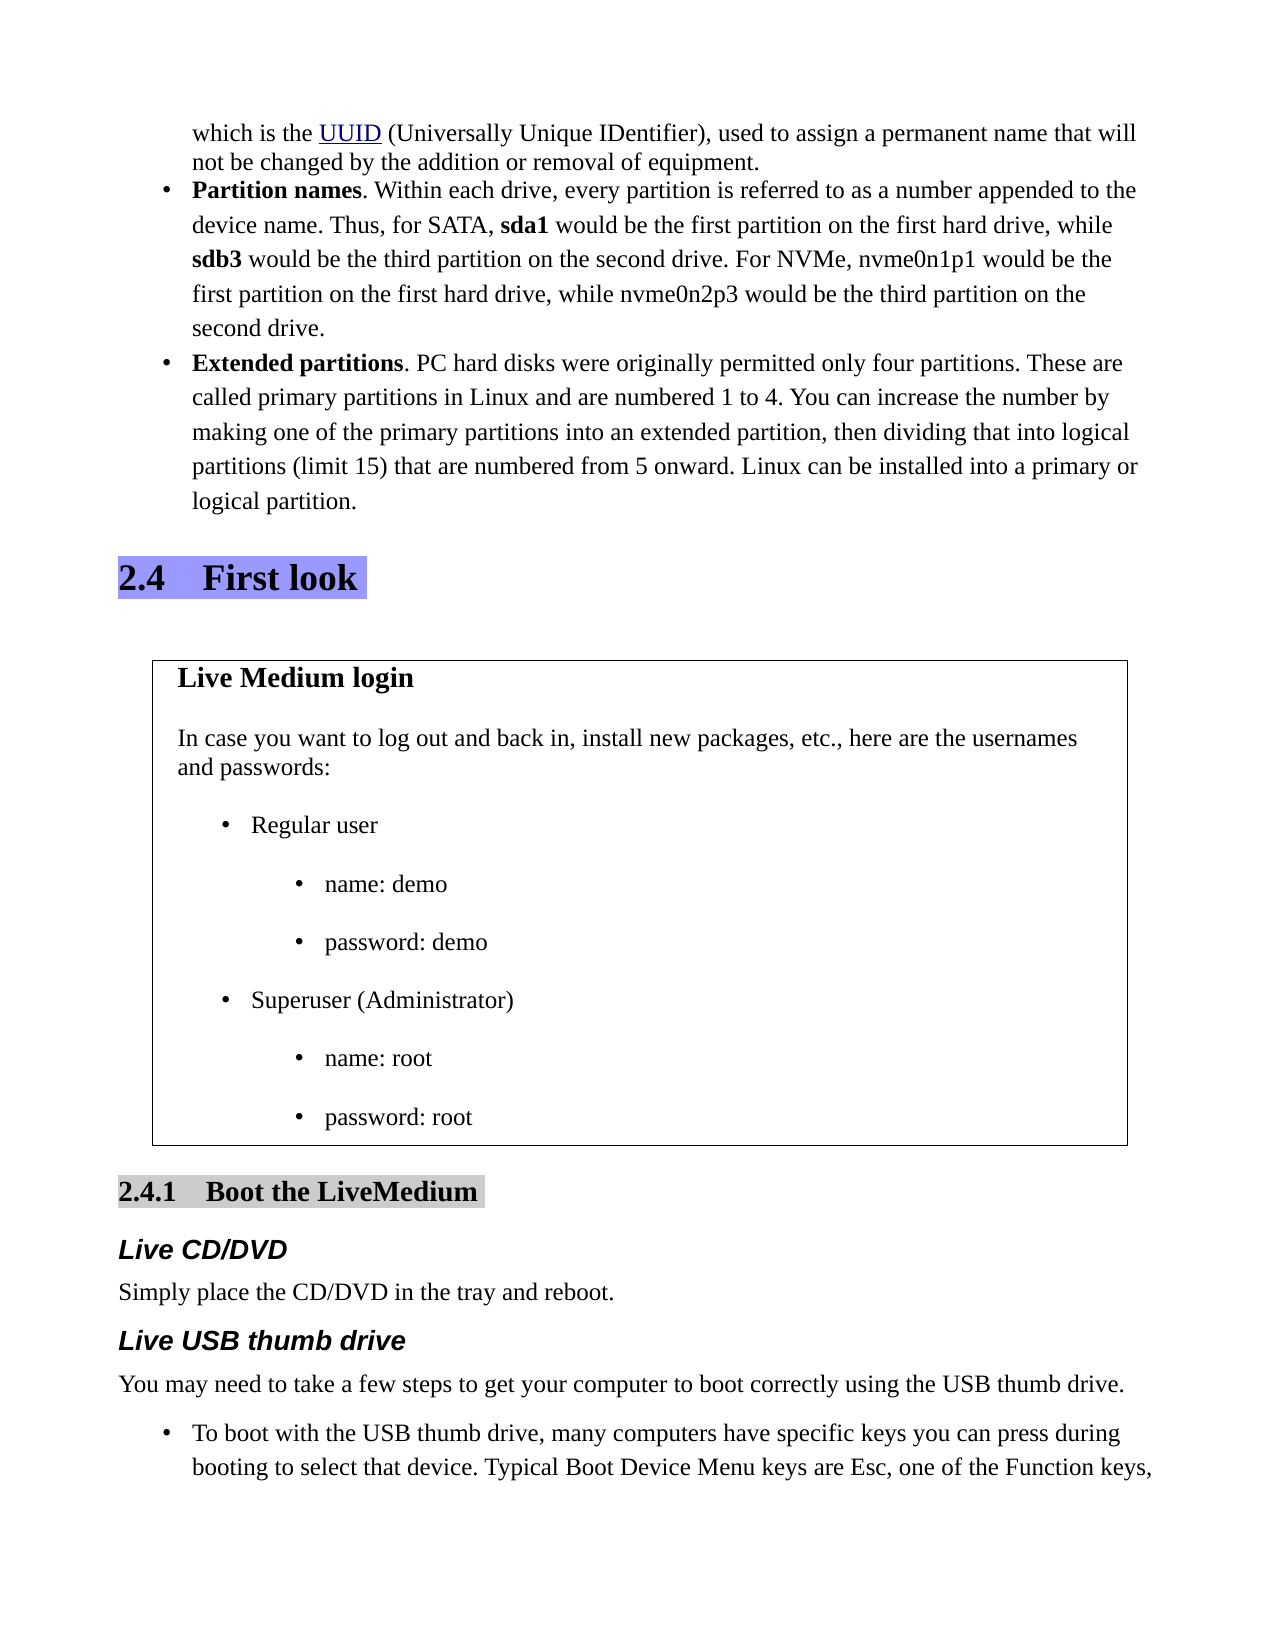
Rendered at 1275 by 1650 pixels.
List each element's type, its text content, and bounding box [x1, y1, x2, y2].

list password: demo [295, 927, 1098, 956]
subtitle Live USB thumb drive [118, 1324, 1157, 1356]
subtitle 2.4 First look [367, 556, 1157, 599]
list Extended partitions. PC hard disks were originally permitted only four partitions. These are called primary partitions in Linux and are numbered 1 to 4. You can increase the number by making one of the primary partitions into an extended partition, then dividing that into logical partitions (limit 15) that are numbered from 5 onward. Linux can be installed into a primary or logical partition. [162, 348, 1157, 515]
list Partition names. Within each drive, every partition is referred to as a number appended to the device name. Thus, for SATA, sda1 would be the first partition on the first hard drive, while sdb3 would be the third partition on the second drive. For NVMe, nvme0n1p1 would be the first partition on the first hard drive, while nvme0n2p3 would be the third partition on the second drive. [162, 176, 1157, 342]
text Live Medium login [177, 661, 1098, 694]
list To boot with the USB thumb drive, many computers have specific keys you can press during booting to select that device. Typical Boot Device Menu keys are Esc, one of the Function keys, [162, 1418, 1157, 1481]
list password: root [295, 1102, 1098, 1130]
text In case you want to log out and back in, install new packages, etc., here are the usernames and passwords: [177, 723, 1098, 781]
list which is the UUID (Universally Unique IDentifier), used to assign a permanent name that will not be changed by the addition or removal of equipment. [162, 118, 1157, 176]
text Simply place the CD/DVD in the tray and reboot. [118, 1277, 1157, 1306]
subtitle Live CD/DVD [118, 1233, 1157, 1265]
text You may need to take a few steps to get your computer to boot correctly using the USB thumb drive. [118, 1369, 1157, 1397]
list name: demo [295, 869, 1098, 897]
subtitle 2.4.1 Boot the LiveMedium [118, 1174, 1157, 1208]
list name: root [295, 1043, 1098, 1072]
list Superuser (Administrator) [221, 985, 1098, 1014]
list Regular user [221, 811, 1098, 839]
